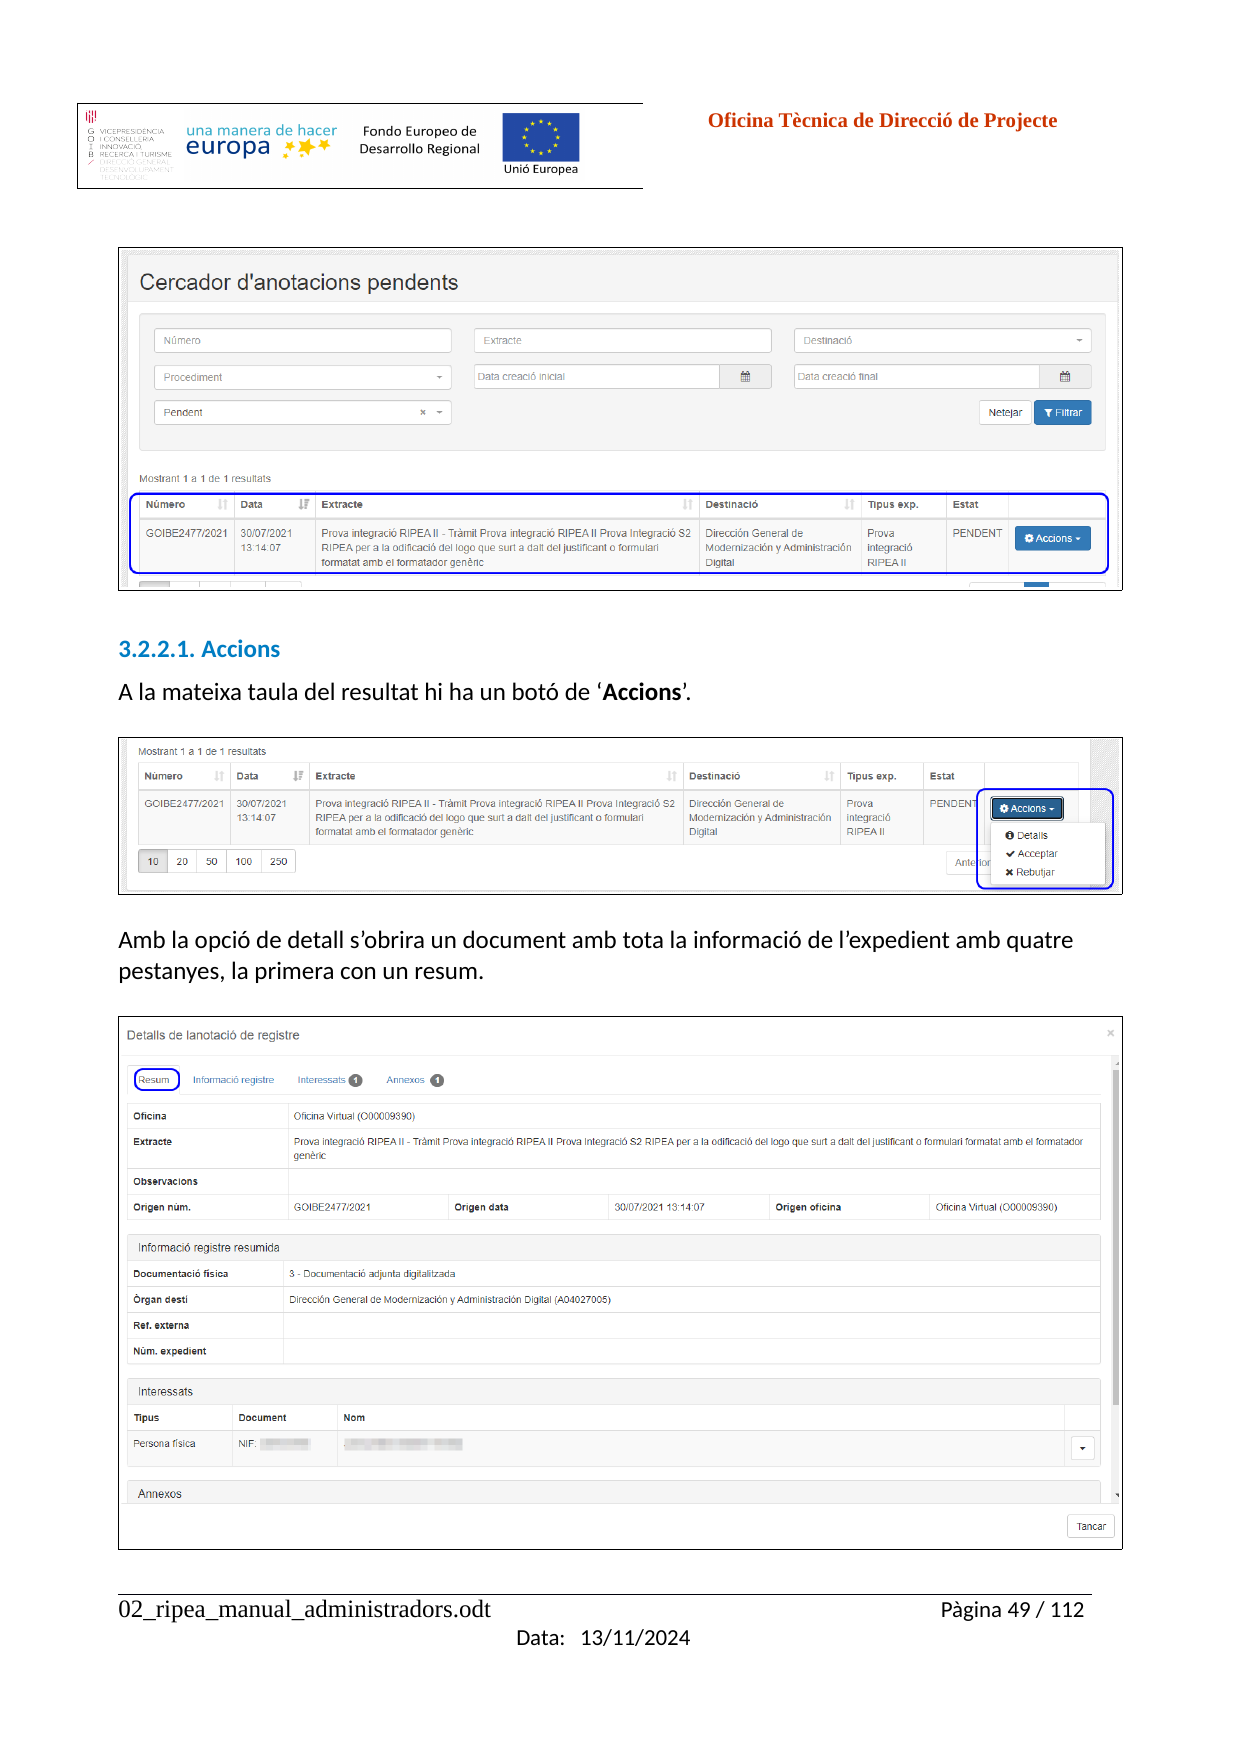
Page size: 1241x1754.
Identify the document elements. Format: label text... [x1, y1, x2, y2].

picture [82, 108, 178, 182]
text Amb la opció de detall s’obrira un document amb tota la informació de l’expedient amb quatre pestanyes, la primera con un resum. [118, 925, 1122, 986]
picture [184, 108, 585, 182]
subtitle 3.2.2.1. Accions [118, 633, 1122, 663]
picture [121, 1019, 1119, 1546]
picture [121, 250, 1119, 587]
picture [121, 739, 1119, 892]
text A la mateixa taula del resultat hi ha un botó de ‘Accions’. [118, 676, 1122, 706]
